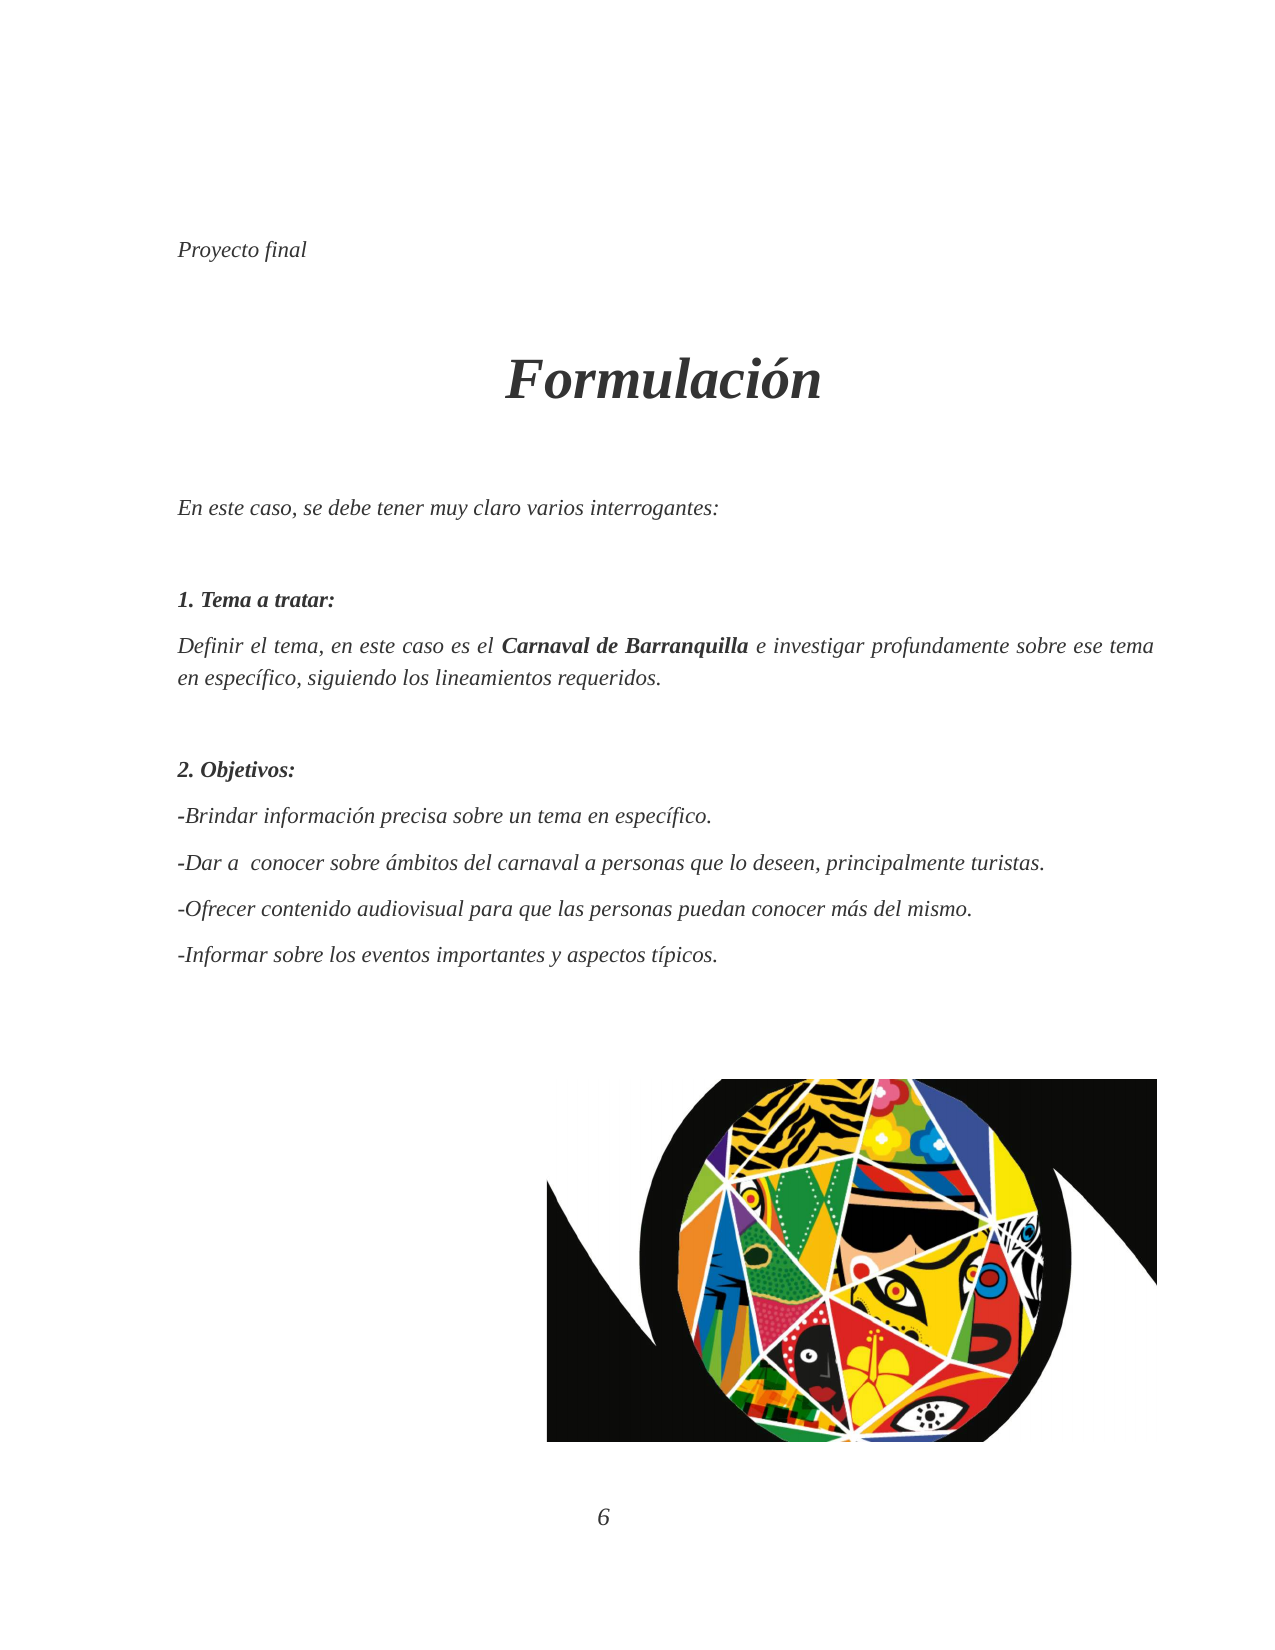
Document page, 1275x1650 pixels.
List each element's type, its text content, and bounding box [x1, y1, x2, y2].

text Definir el tema, en este caso es el Carnaval de Barranquilla e investigar profundamente sobre ese tema en específico, siguiendo los lineamientos requeridos. [177, 632, 1157, 690]
text 2. Objetivos: [177, 756, 1157, 783]
text 1. Tema a tratar: [177, 586, 1157, 613]
text -Brindar información precisa sobre un tema en específico. [177, 802, 1157, 829]
picture [546, 1079, 1157, 1442]
text -Informar sobre los eventos importantes y aspectos típicos. [177, 941, 1157, 967]
text -Ofrecer contenido audiovisual para que las personas puedan conocer más del mismo. [177, 895, 1157, 921]
title Formulación [177, 344, 1157, 411]
text -Dar a conocer sobre ámbitos del carnaval a personas que lo deseen, principalmente turistas. [177, 848, 1157, 875]
text En este caso, se debe tener muy claro varios interrogantes: [177, 494, 1157, 520]
